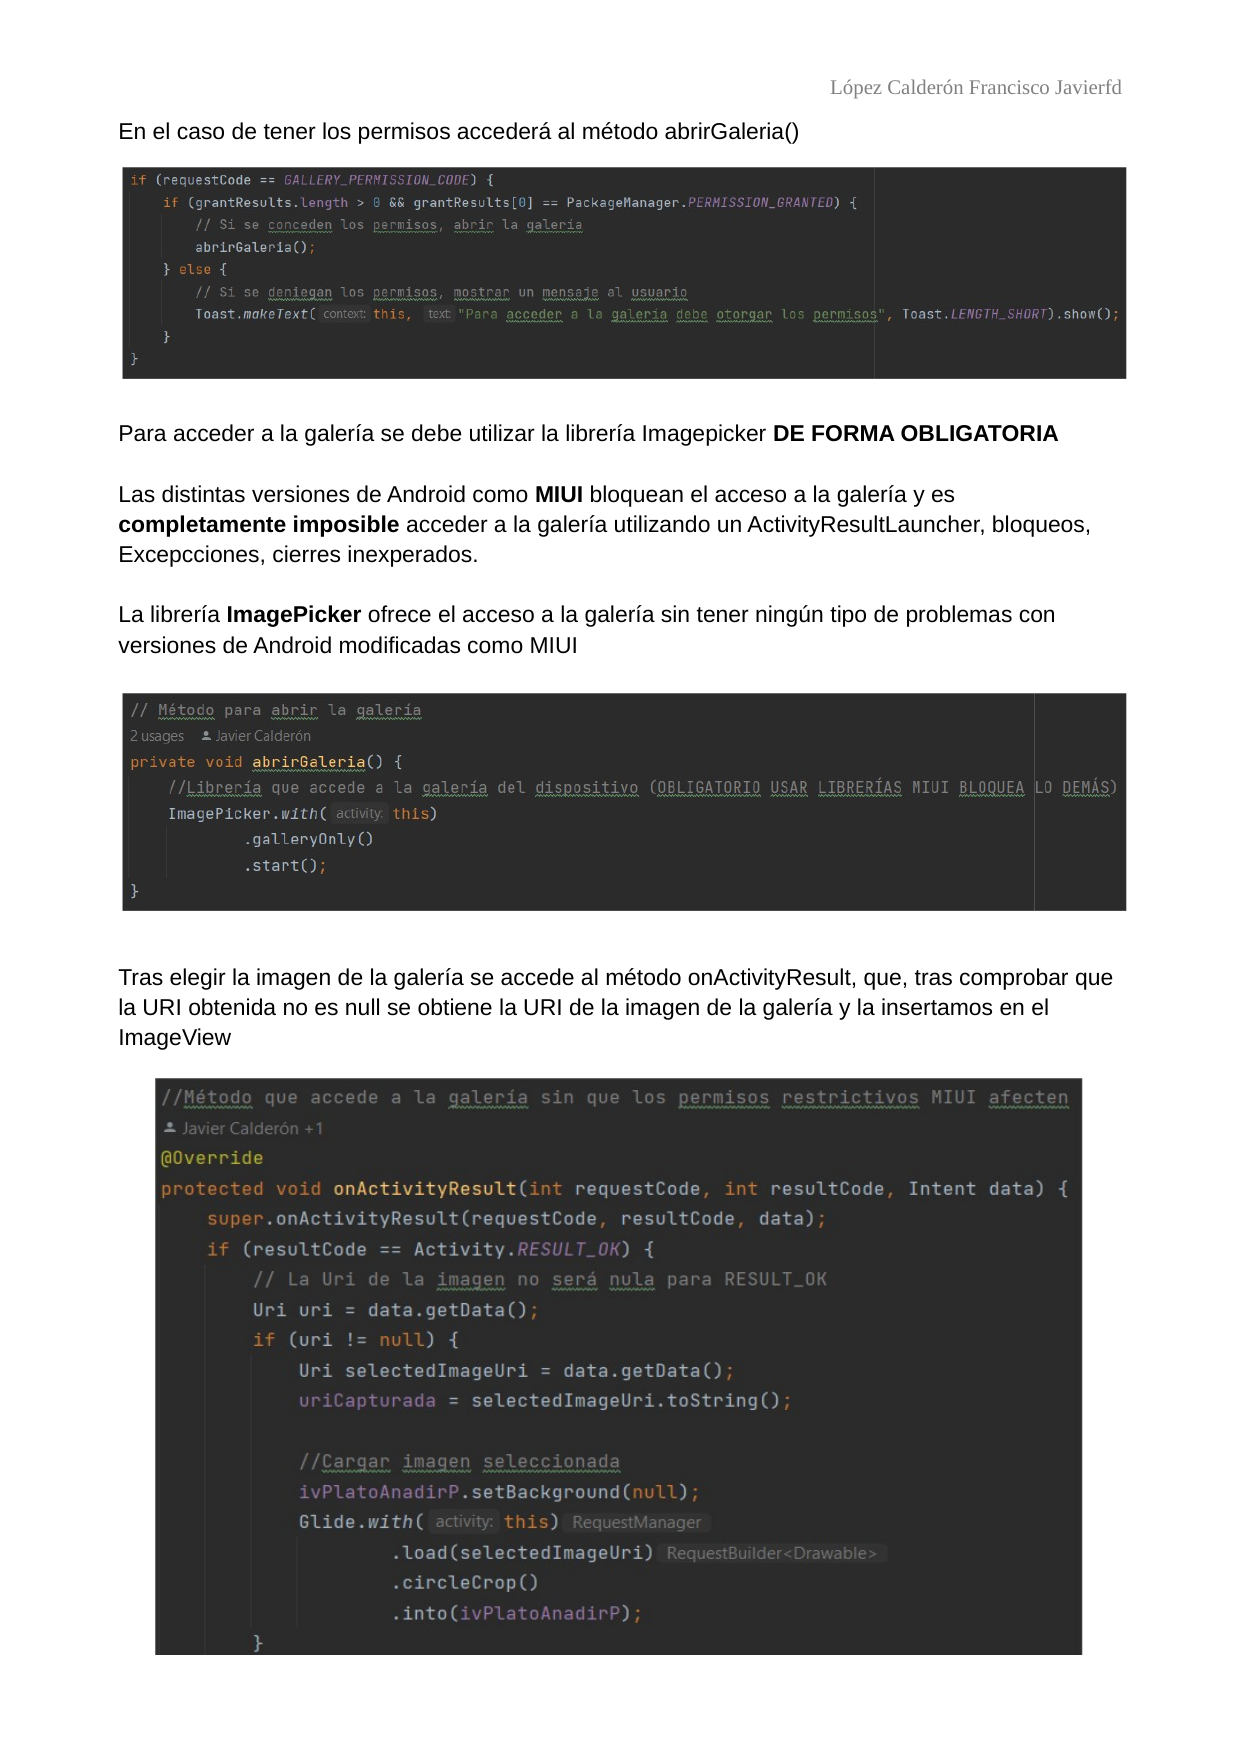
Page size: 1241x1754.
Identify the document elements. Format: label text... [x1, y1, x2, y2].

picture [122, 167, 1127, 379]
text La librería ImagePicker ofrece el acceso a la galería sin tener ningún tipo de problemas con versiones de Android modificadas como MIUI [118, 601, 1122, 658]
text Tras elegir la imagen de la galería se accede al método onActivityResult, que, tras comprobar que la URI obtenida no es null se obtiene la URI de la imagen de la galería y la insertamos en el ImageView [118, 964, 1122, 1051]
picture [122, 693, 1127, 911]
text En el caso de tener los permisos accederá al método abrirGaleria() [118, 118, 1122, 144]
picture [155, 1078, 1083, 1655]
text Las distintas versiones de Android como MIUI bloquean el acceso a la galería y es completamente imposible acceder a la galería utilizando un ActivityResultLauncher, bloqueos, Excepcciones, cierres inexperados. [118, 481, 1122, 567]
text Para acceder a la galería se debe utilizar la librería Imagepicker DE FORMA OBLIGATORIA [118, 420, 1122, 447]
